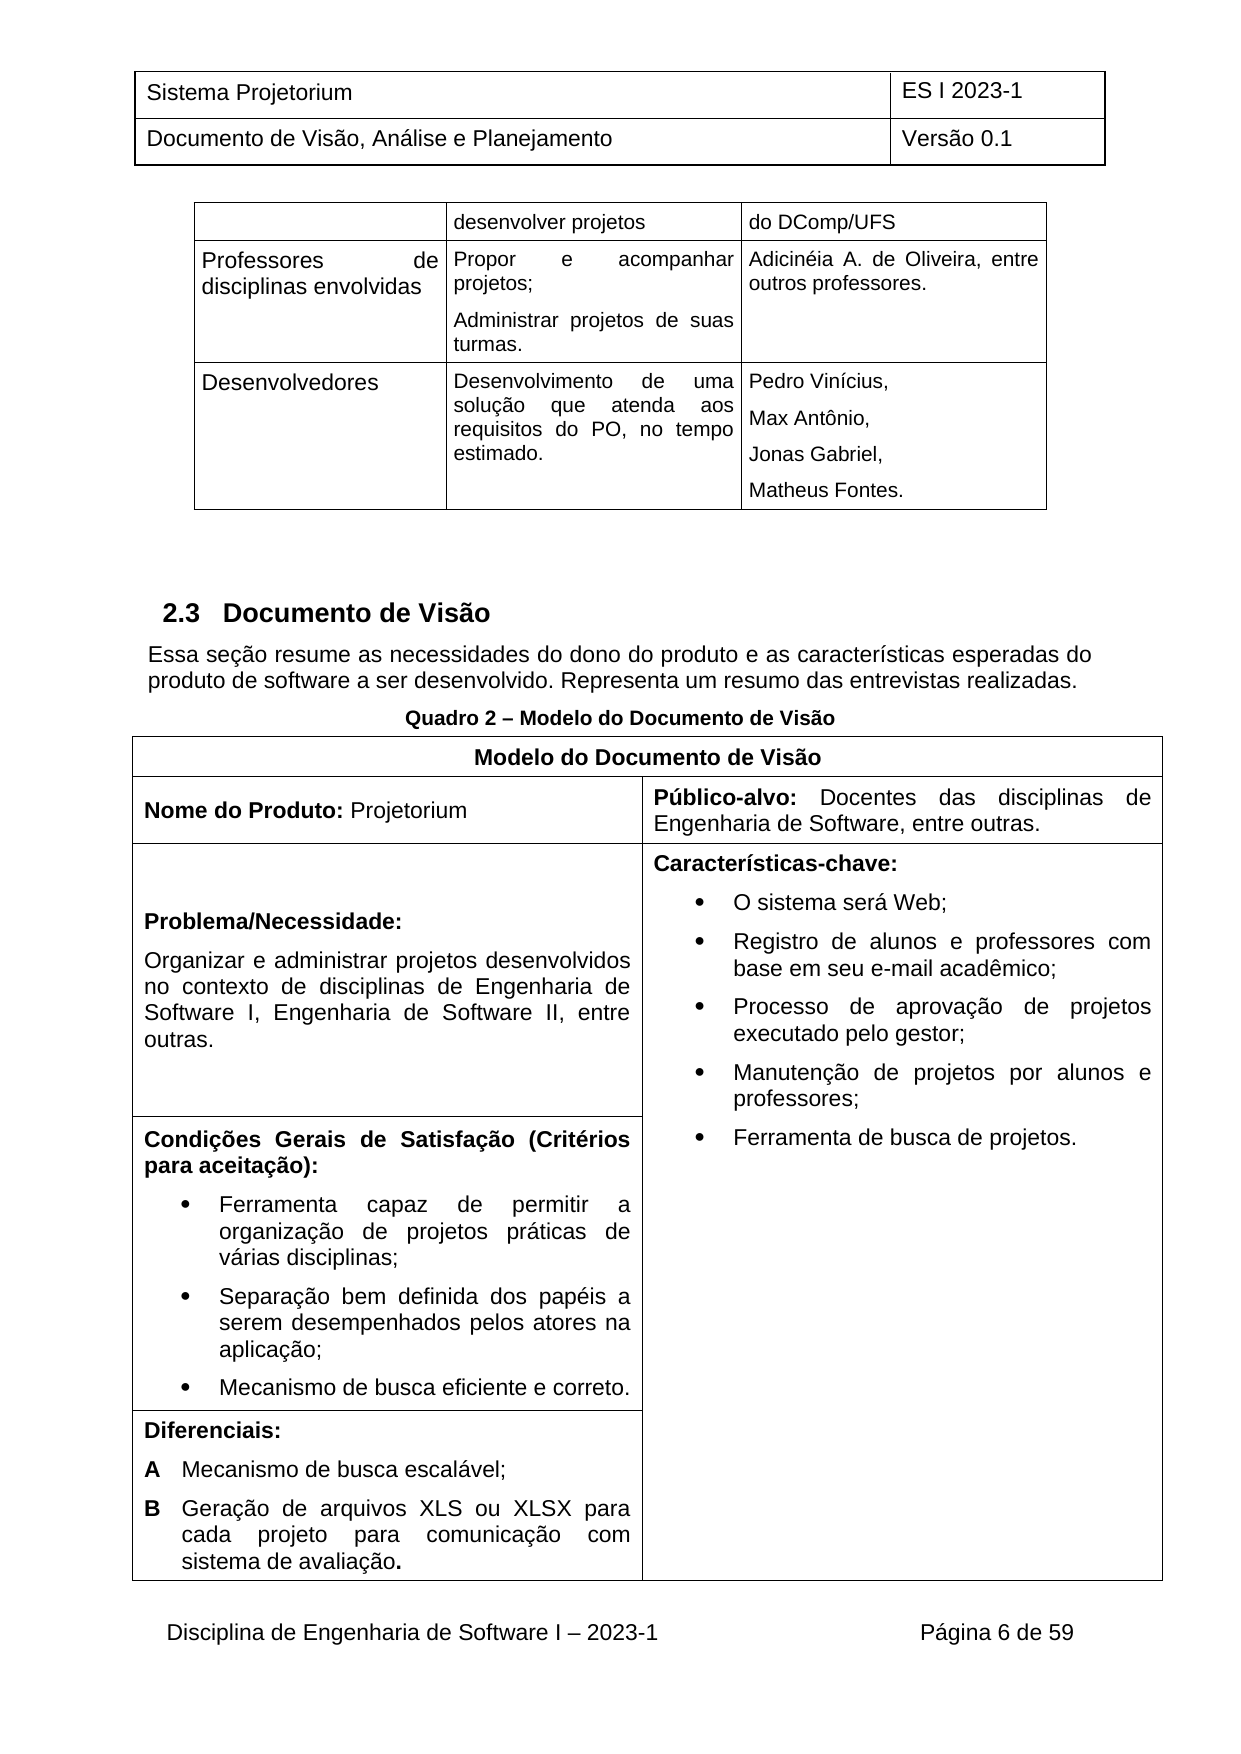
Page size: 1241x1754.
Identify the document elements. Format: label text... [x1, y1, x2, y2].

table_cell Pedro Vinícius, Max Antônio, Jonas Gabriel, Matheus Fontes. [742, 363, 1046, 508]
table_cell Diferenciais: Mecanismo de busca escalável; Geração de arquivos XLS ou XLSX para cada projeto para comunicação com sistema de avaliação. [133, 1411, 642, 1580]
table_cell Desenvolvedores [195, 363, 446, 508]
table_cell Professores de disciplinas envolvidas [195, 241, 446, 362]
table_cell Público-alvo: Docentes das disciplinas de Engenharia de Software, entre outras. [643, 777, 1162, 843]
subtitle Documento de Visão [162, 597, 1092, 628]
table_cell Propor e acompanhar projetos; Administrar projetos de suas turmas. [447, 241, 741, 362]
table_cell desenvolver projetos [447, 203, 741, 240]
table_cell do DComp/UFS [742, 203, 1046, 240]
table_cell Características-chave: O sistema será Web; Registro de alunos e professores com base em seu e-mail acadêmico; Processo de aprovação de projetos executado pelo gestor; Manutenção de projetos por alunos e professores; Ferramenta de busca de projetos. [643, 844, 1162, 1580]
table_cell Nome do Produto: Projetorium [133, 777, 642, 843]
table_cell Desenvolvimento de uma solução que atenda aos requisitos do PO, no tempo estimado. [447, 363, 741, 508]
table_cell Problema/Necessidade: Organizar e administrar projetos desenvolvidos no contexto de disciplinas de Engenharia de Software I, Engenharia de Software II, entre outras. [133, 844, 642, 1116]
table_cell Adicinéia A. de Oliveira, entre outros professores. [742, 241, 1046, 362]
table_header Modelo do Documento de Visão [133, 737, 1162, 776]
table_cell Condições Gerais de Satisfação (Critérios para aceitação): Ferramenta capaz de permitir a organização de projetos práticas de várias disciplinas; Separação bem definida dos papéis a serem desempenhados pelos atores na aplicação; Mecanismo de busca eficiente e correto. [133, 1117, 642, 1410]
text Quadro 2 – Modelo do Documento de Visão [148, 706, 1092, 730]
table_cell [195, 203, 446, 240]
text Essa seção resume as necessidades do dono do produto e as características esperadas do produto de software a ser desenvolvido. Representa um resumo das entrevistas realizadas. [148, 641, 1092, 693]
